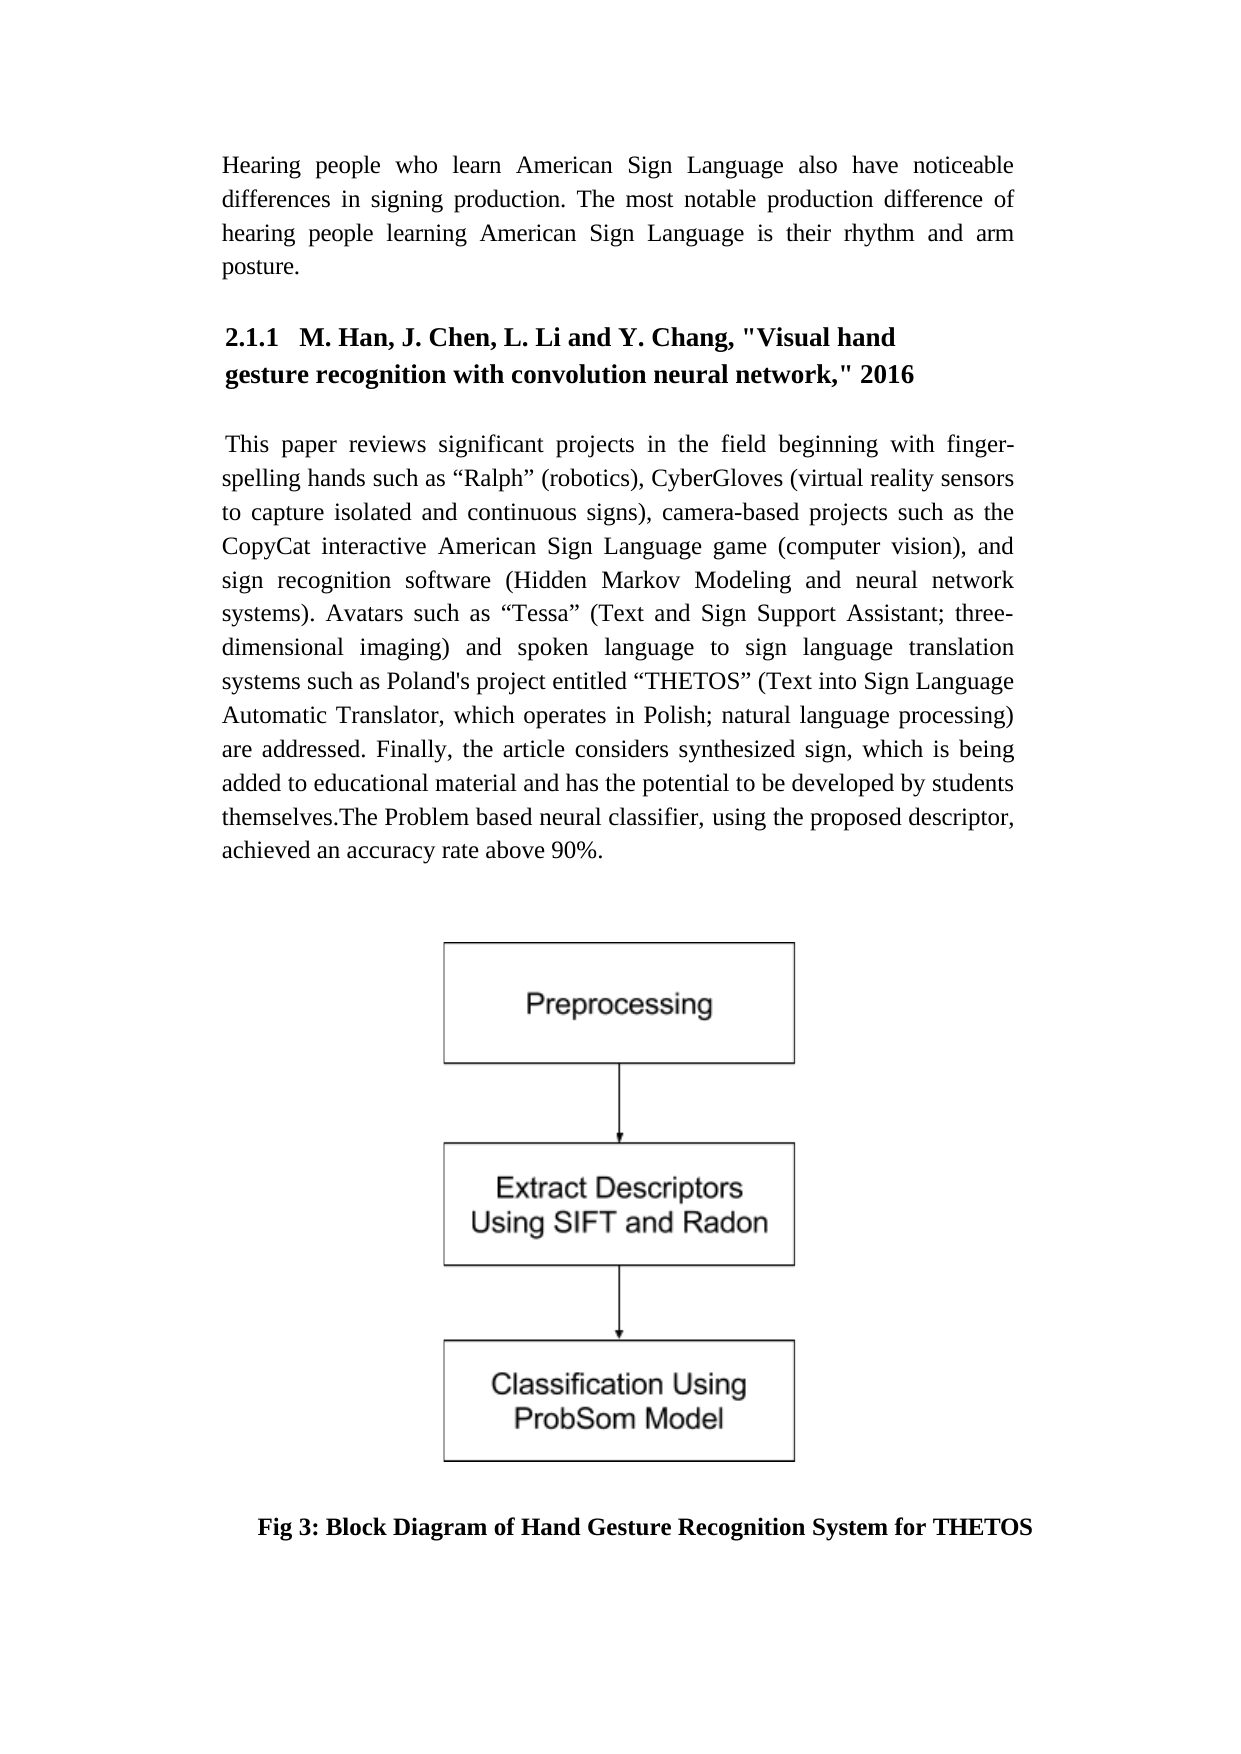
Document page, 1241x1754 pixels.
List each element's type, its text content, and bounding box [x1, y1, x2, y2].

list Hearing people who learn American Sign Language also have noticeable differences in signing production. The most notable production difference of hearing people learning American Sign Language is their rhythm and arm posture. [222, 150, 1015, 280]
picture [443, 942, 796, 1462]
text This paper reviews significant projects in the field beginning with finger-spelling hands such as “Ralph” (robotics), CyberGloves (virtual reality sensors to capture isolated and continuous signs), camera-based projects such as the CopyCat interactive American Sign Language game (computer vision), and sign recognition software (Hidden Markov Modeling and neural network systems). Avatars such as “Tessa” (Text and Sign Support Assistant; three-dimensional imaging) and spoken language to sign language translation systems such as Poland's project entitled “THETOS” (Text into Sign Language Automatic Translator, which operates in Polish; natural language processing) are addressed. Finally, the article considers synthesized sign, which is being added to educational material and has the potential to be developed by students themselves.The Problem based neural classifier, using the proposed descriptor, achieved an accuracy rate above 90%. [222, 429, 1015, 864]
subtitle 2.1.1 M. Han, J. Chen, L. Li and Y. Chang, "Visual hand gesture recognition with convolution neural network," 2016 [225, 321, 976, 390]
text Fig 3: Block Diagram of Hand Gesture Recognition System for THETOS [257, 1512, 1065, 1541]
